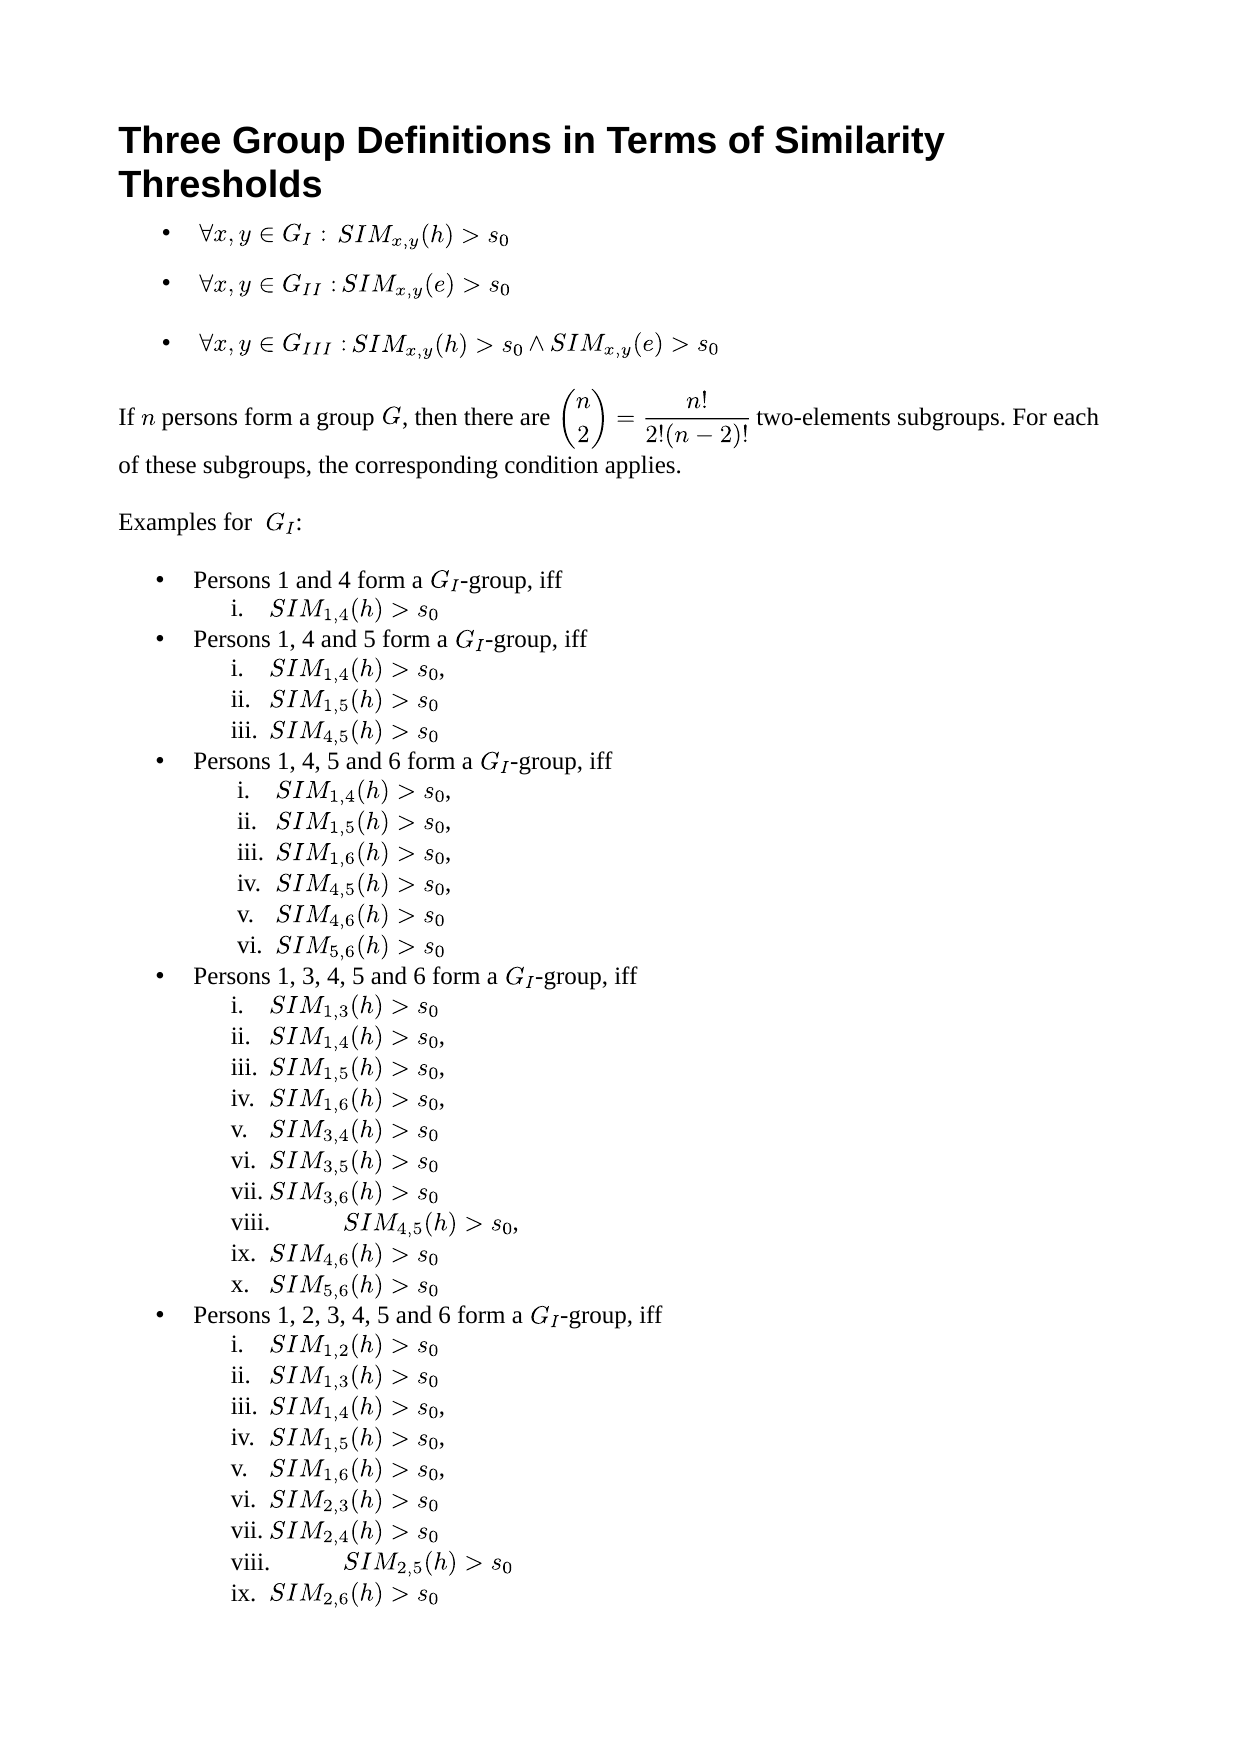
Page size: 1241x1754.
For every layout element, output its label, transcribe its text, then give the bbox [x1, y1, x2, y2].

list , [237, 806, 1122, 837]
list , [231, 653, 1122, 684]
text If persons form a group , then there are two-elements subgroups. For each of these subgroups, the corresponding condition applies. [118, 388, 1122, 478]
list , [231, 1391, 1122, 1422]
list , [237, 837, 1122, 868]
list , [231, 1052, 1122, 1083]
list , [231, 1021, 1122, 1052]
list Persons 1 and 4 form a -group, iff [156, 565, 1122, 593]
list , [237, 775, 1122, 806]
list , [231, 1083, 1122, 1114]
text Examples for : [118, 507, 1122, 536]
list , [231, 1453, 1122, 1484]
list , [231, 1422, 1122, 1453]
list Persons 1, 2, 3, 4, 5 and 6 form a -group, iff [156, 1301, 1122, 1329]
list , [231, 1207, 1122, 1238]
list Persons 1, 3, 4, 5 and 6 form a -group, iff [156, 961, 1122, 990]
list , [237, 868, 1122, 899]
list Persons 1, 4 and 5 form a -group, iff [156, 624, 1122, 653]
subtitle Three Group Definitions in Terms of Similarity Thresholds [118, 118, 1122, 205]
list Persons 1, 4, 5 and 6 form a -group, iff [156, 746, 1122, 775]
